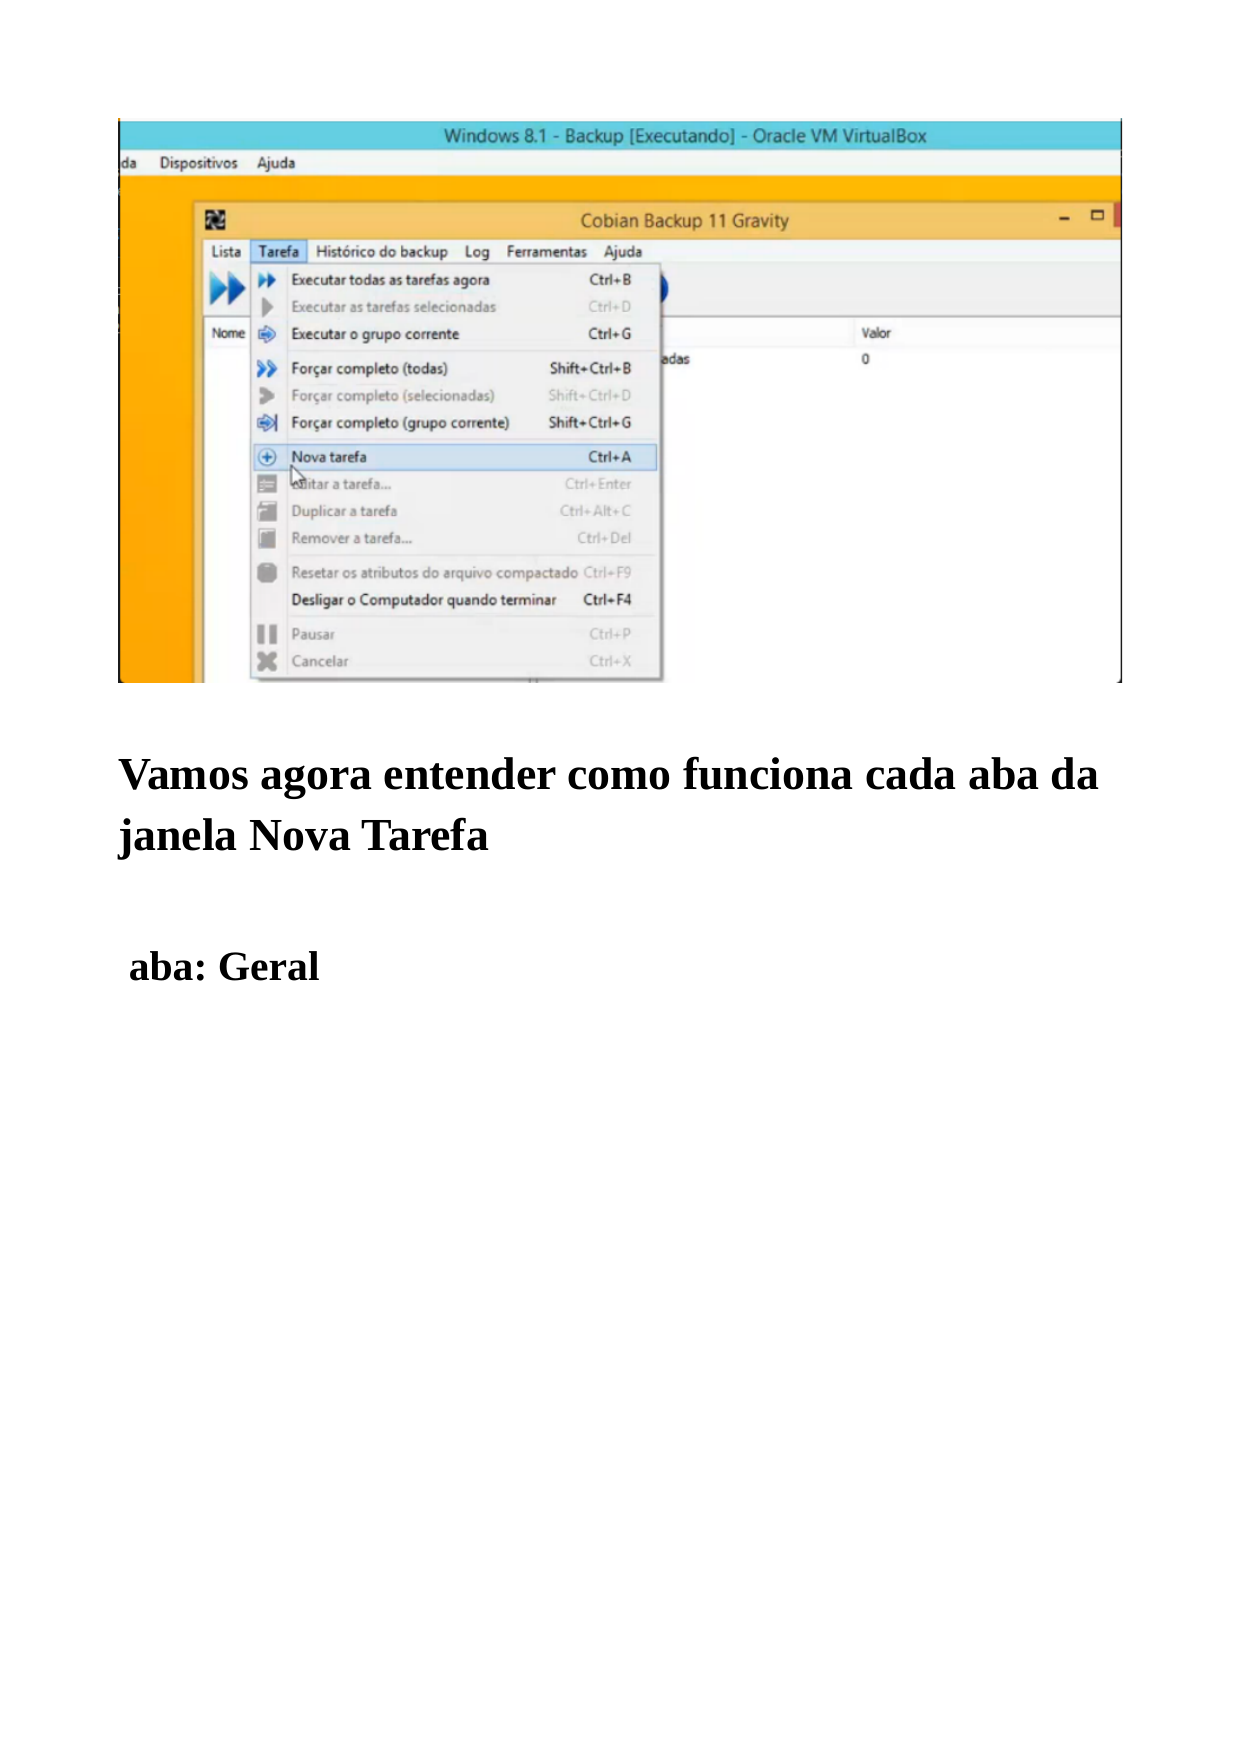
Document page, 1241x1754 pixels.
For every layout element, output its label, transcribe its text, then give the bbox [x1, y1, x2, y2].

picture [118, 118, 1123, 683]
text aba: Geral [118, 941, 1122, 989]
text Vamos agora entender como funciona cada aba da janela Nova Tarefa [118, 747, 1122, 860]
